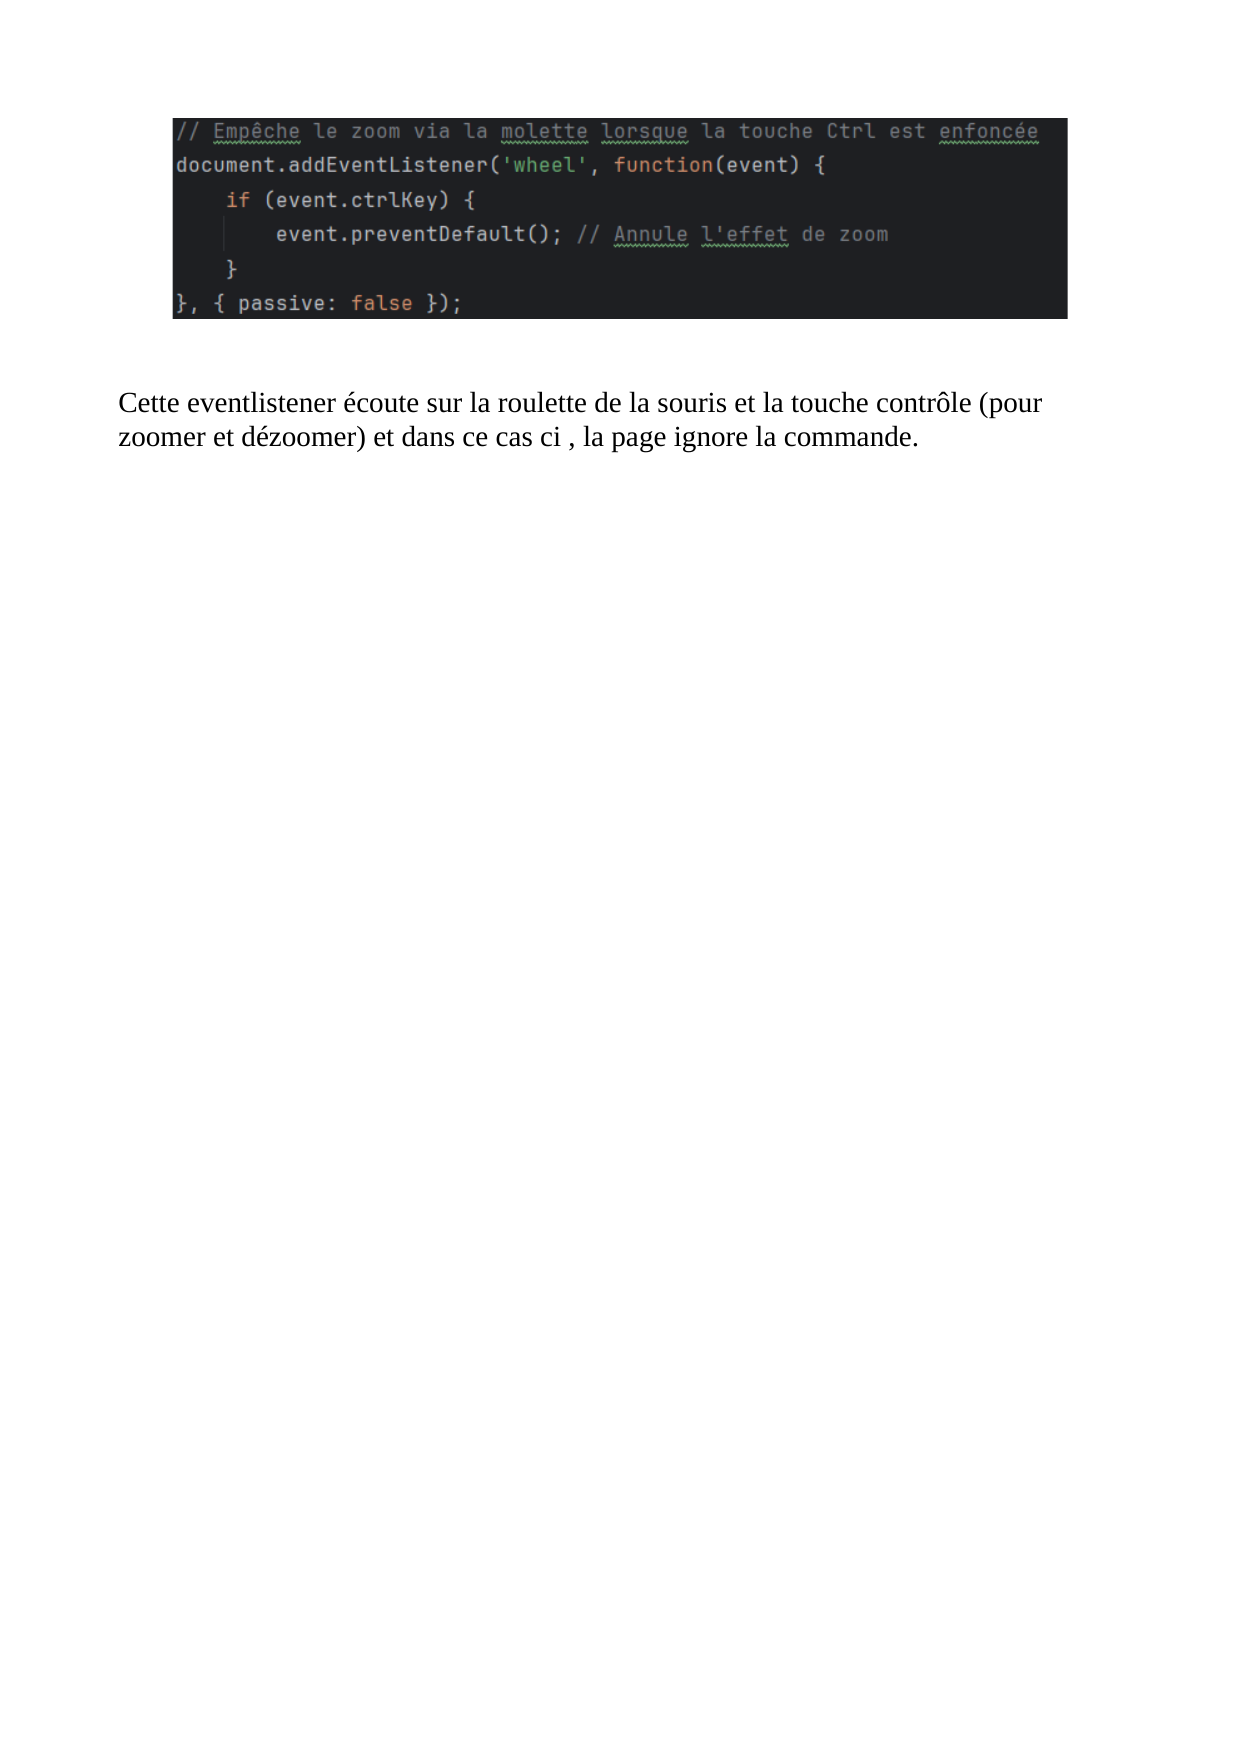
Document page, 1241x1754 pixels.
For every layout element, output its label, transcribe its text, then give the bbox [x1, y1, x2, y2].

text Cette eventlistener écoute sur la roulette de la souris et la touche contrôle (pour zoomer et dézoomer) et dans ce cas ci , la page ignore la commande. [118, 385, 1122, 452]
picture [172, 118, 1068, 319]
